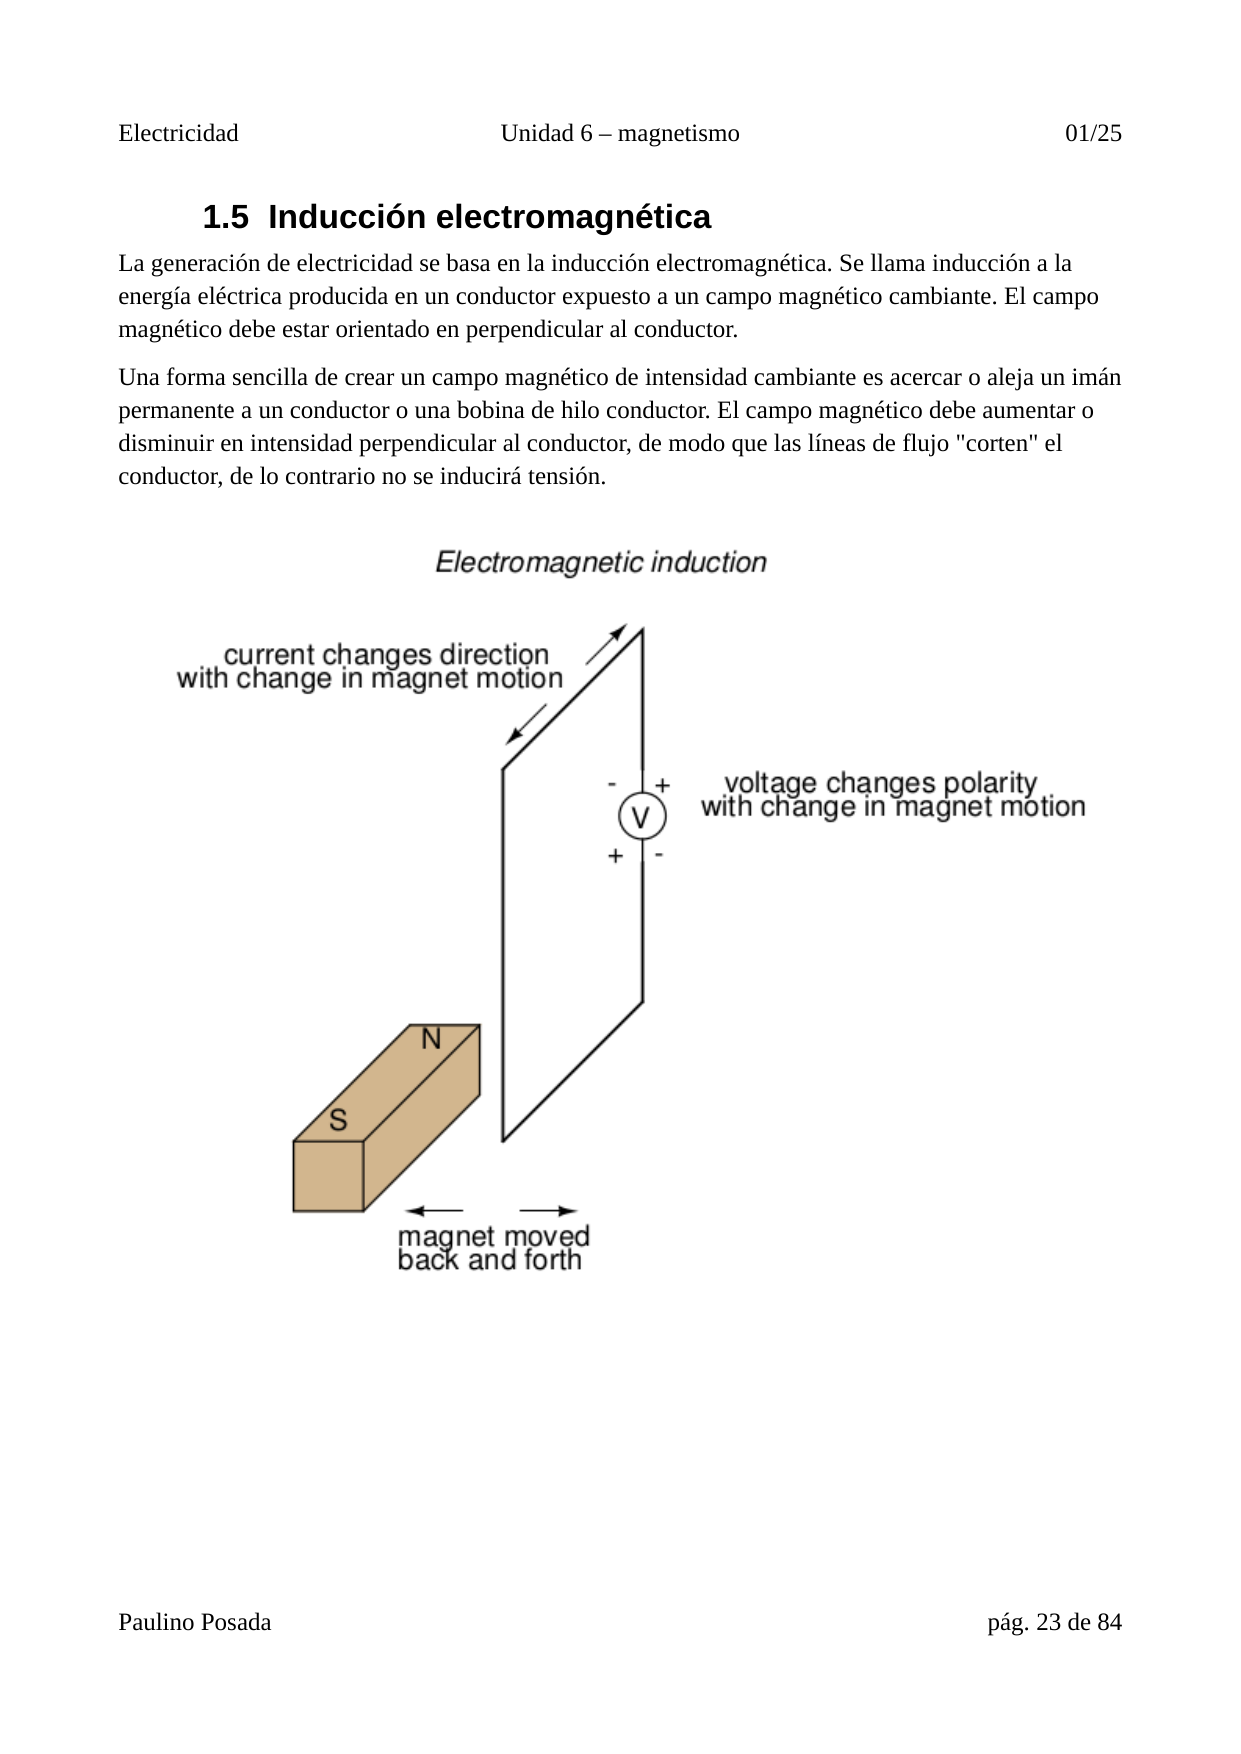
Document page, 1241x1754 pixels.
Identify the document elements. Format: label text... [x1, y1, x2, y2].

picture [124, 508, 1116, 1293]
text La generación de electricidad se basa en la inducción electromagnética. Se llama inducción a la energía eléctrica producida en un conductor expuesto a un campo magnético cambiante. El campo magnético debe estar orientado en perpendicular al conductor. [118, 248, 1122, 343]
text Una forma sencilla de crear un campo magnético de intensidad cambiante es acercar o aleja un imán permanente a un conductor o una bobina de hilo conductor. El campo magnético debe aumentar o disminuir en intensidad perpendicular al conductor, de modo que las líneas de flujo "corten" el conductor, de lo contrario no se inducirá tensión. [118, 362, 1122, 490]
subtitle Inducción electromagnética [193, 197, 1122, 236]
